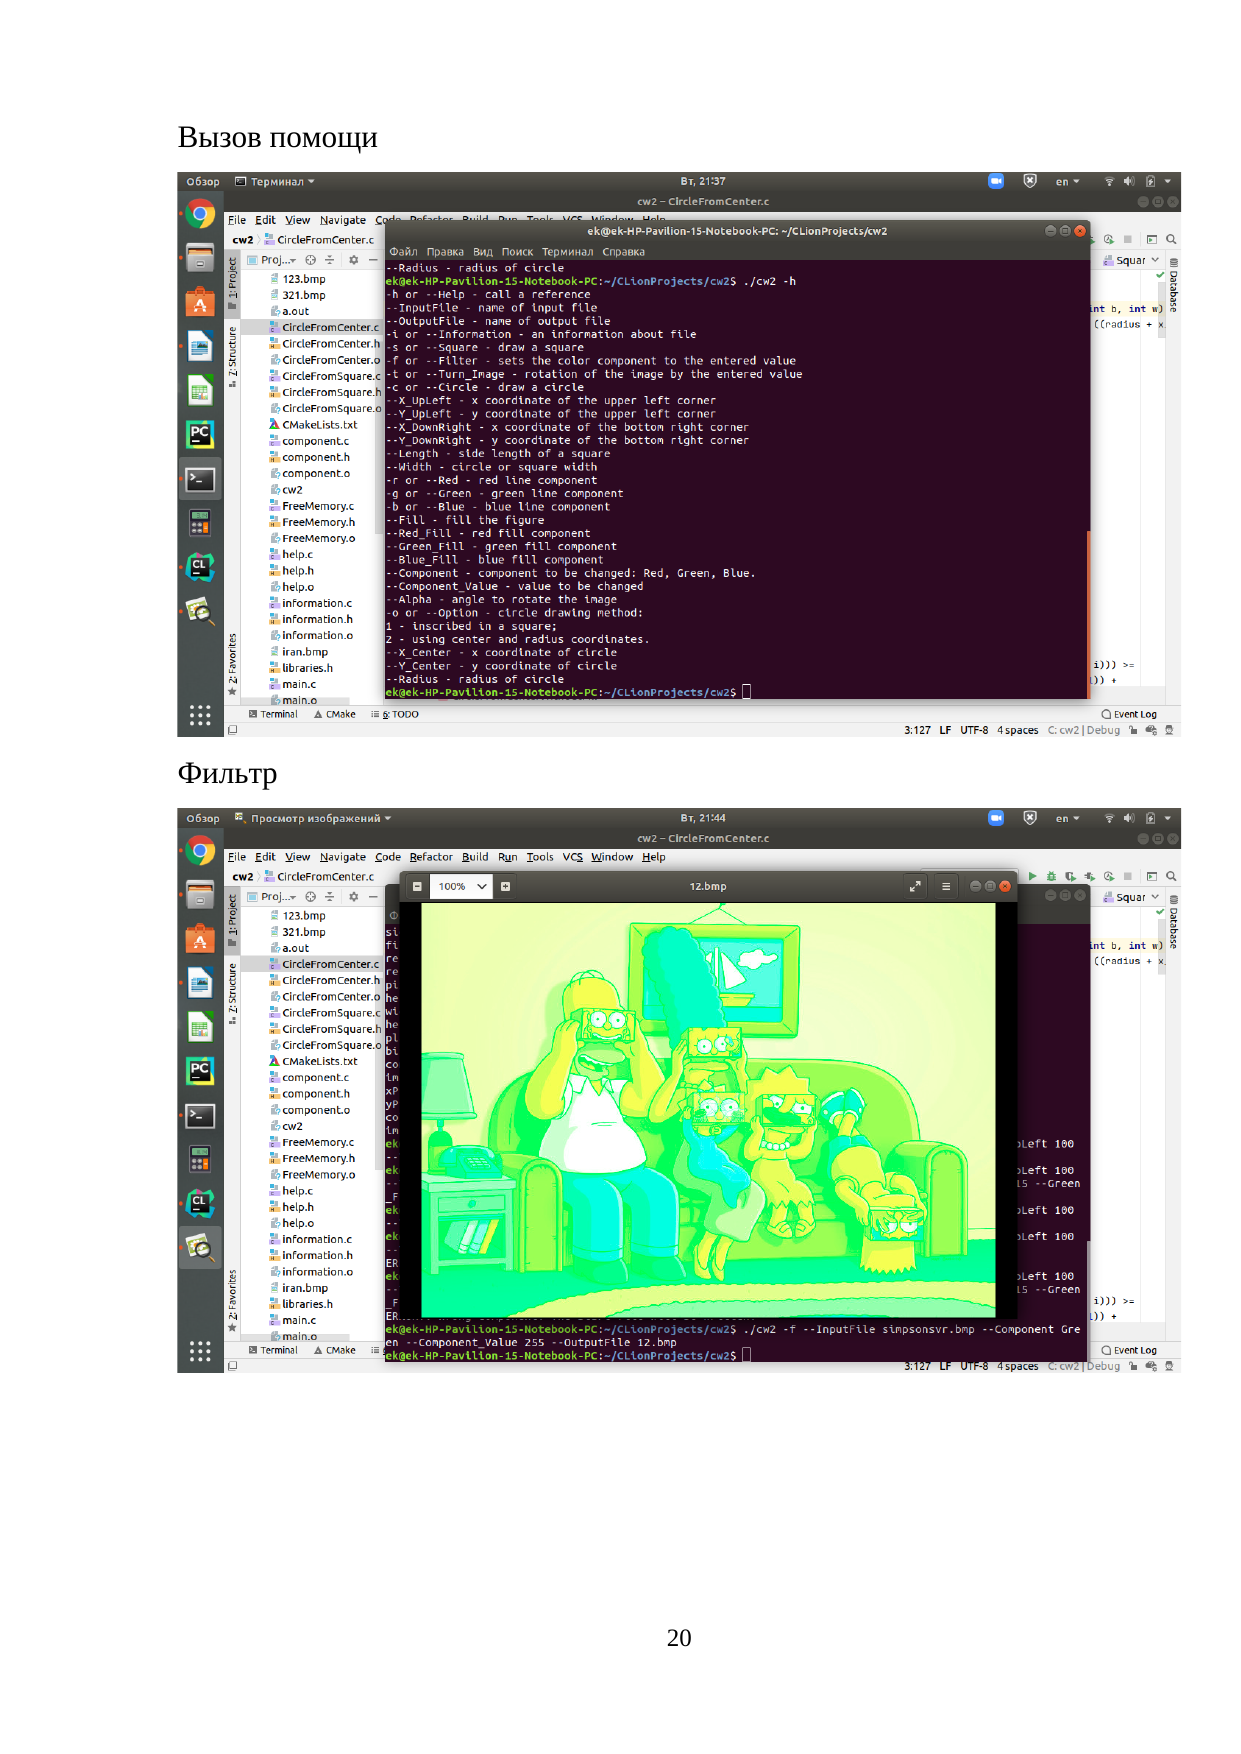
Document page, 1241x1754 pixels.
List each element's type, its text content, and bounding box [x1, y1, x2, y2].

text Фильтр [177, 737, 1181, 790]
text Вызов помощи [177, 118, 1181, 154]
picture [177, 172, 1182, 737]
picture [177, 808, 1182, 1373]
